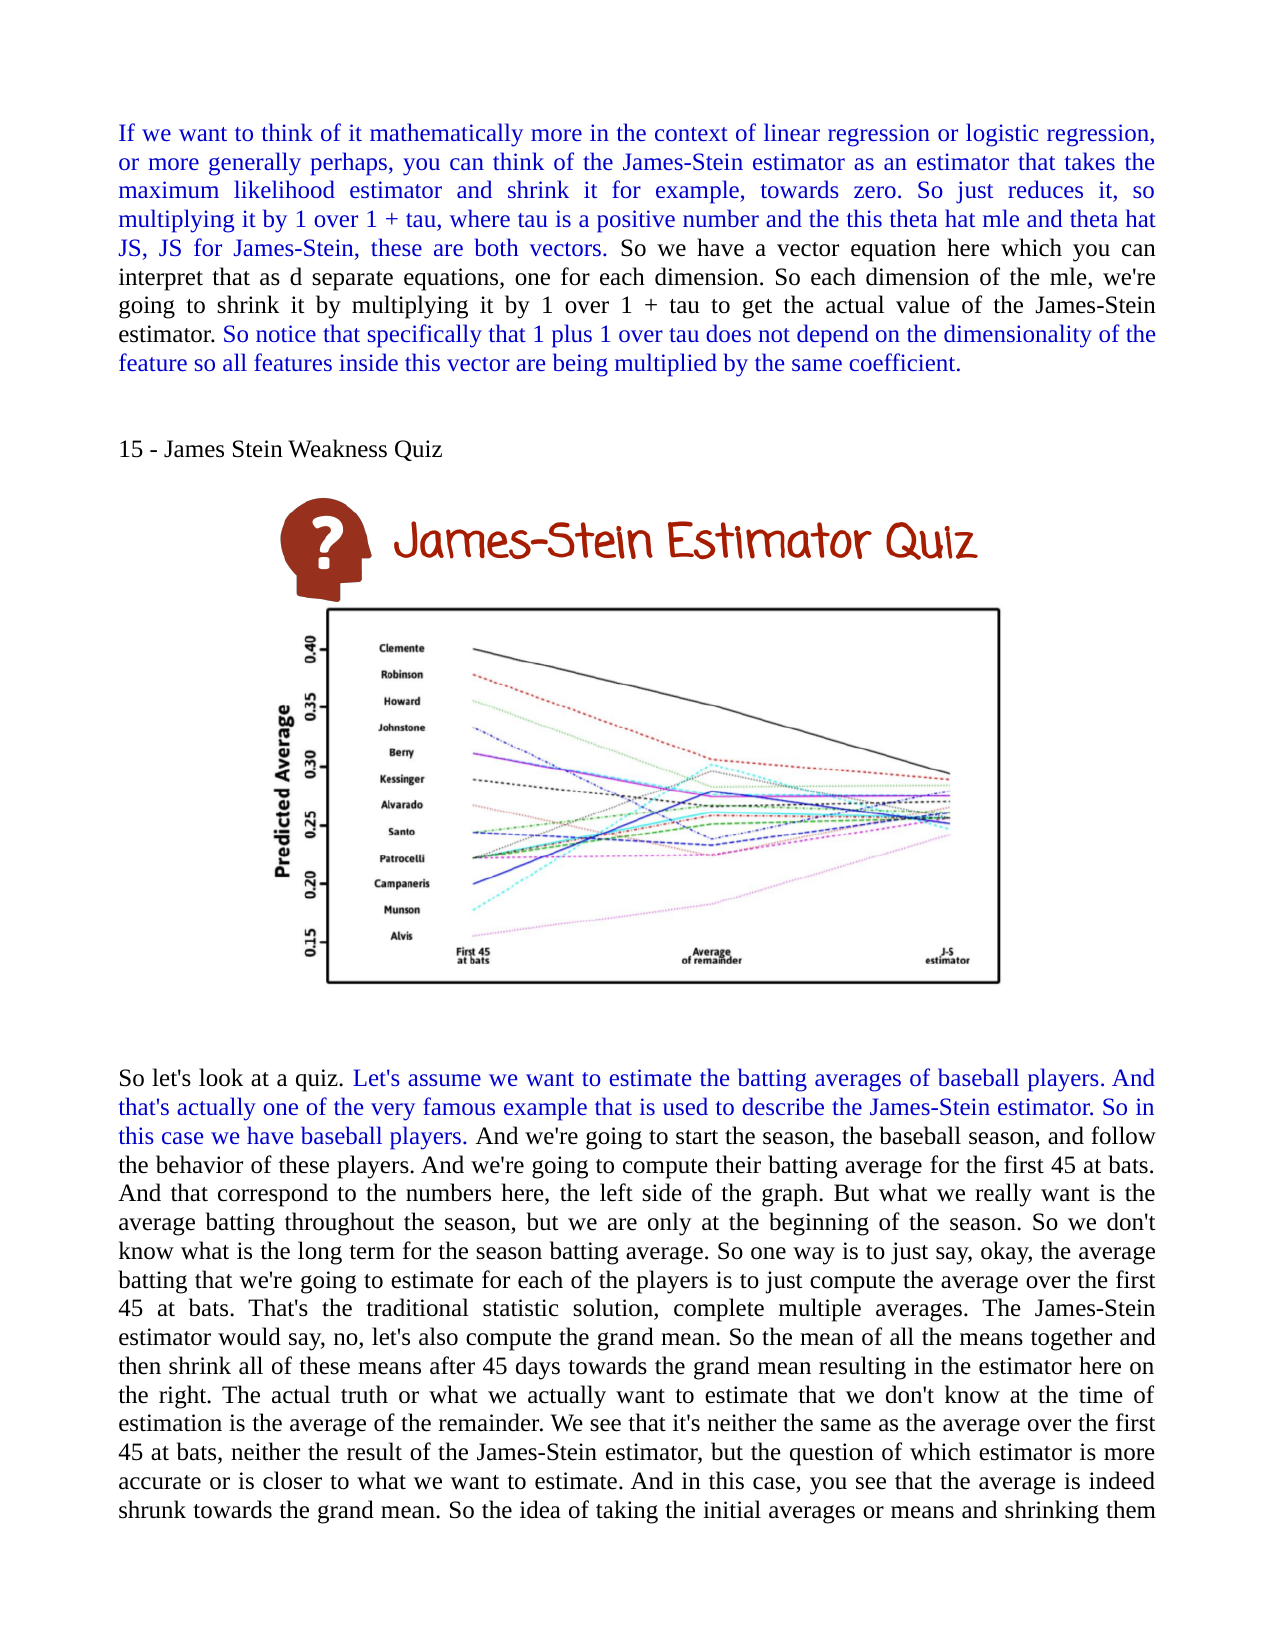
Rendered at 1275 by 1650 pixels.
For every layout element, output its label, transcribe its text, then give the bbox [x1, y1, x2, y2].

picture [118, 491, 1157, 1006]
text If we want to think of it mathematically more in the context of linear regression or logistic regression, or more generally perhaps, you can think of the James-Stein estimator as an estimator that takes the maximum likelihood estimator and shrink it for example, towards zero. So just reduces it, so multiplying it by 1 over 1 + tau, where tau is a positive number and the this theta hat mle and theta hat JS, JS for James-Stein, these are both vectors. So we have a vector equation here which you can interpret that as d separate equations, one for each dimension. So each dimension of the mle, we're going to shrink it by multiplying it by 1 over 1 + tau to get the actual value of the James-Stein estimator. So notice that specifically that 1 plus 1 over tau does not depend on the dimensionality of the feature so all features inside this vector are being multiplied by the same coefficient. [118, 118, 1157, 377]
text So let's look at a quiz. Let's assume we want to estimate the batting averages of baseball players. And that's actually one of the very famous example that is used to describe the James-Stein estimator. So in this case we have baseball players. And we're going to start the season, the baseball season, and follow the behavior of these players. And we're going to compute their batting average for the first 45 at bats. And that correspond to the numbers here, the left side of the graph. But what we really want is the average batting throughout the season, but we are only at the beginning of the season. So we don't know what is the long term for the season batting average. So one way is to just say, okay, the average batting that we're going to estimate for each of the players is to just compute the average over the first 45 at bats. That's the traditional statistic solution, complete multiple averages. The James-Stein estimator would say, no, let's also compute the grand mean. So the mean of all the means together and then shrink all of these means after 45 days towards the grand mean resulting in the estimator here on the right. The actual truth or what we actually want to estimate that we don't know at the time of estimation is the average of the remainder. We see that it's neither the same as the average over the first 45 at bats, neither the result of the James-Stein estimator, but the question of which estimator is more accurate or is closer to what we want to estimate. And in this case, you see that the average is indeed shrunk towards the grand mean. So the idea of taking the initial averages or means and shrinking them [118, 1063, 1157, 1523]
text 15 - James Stein Weakness Quiz [118, 434, 1157, 463]
